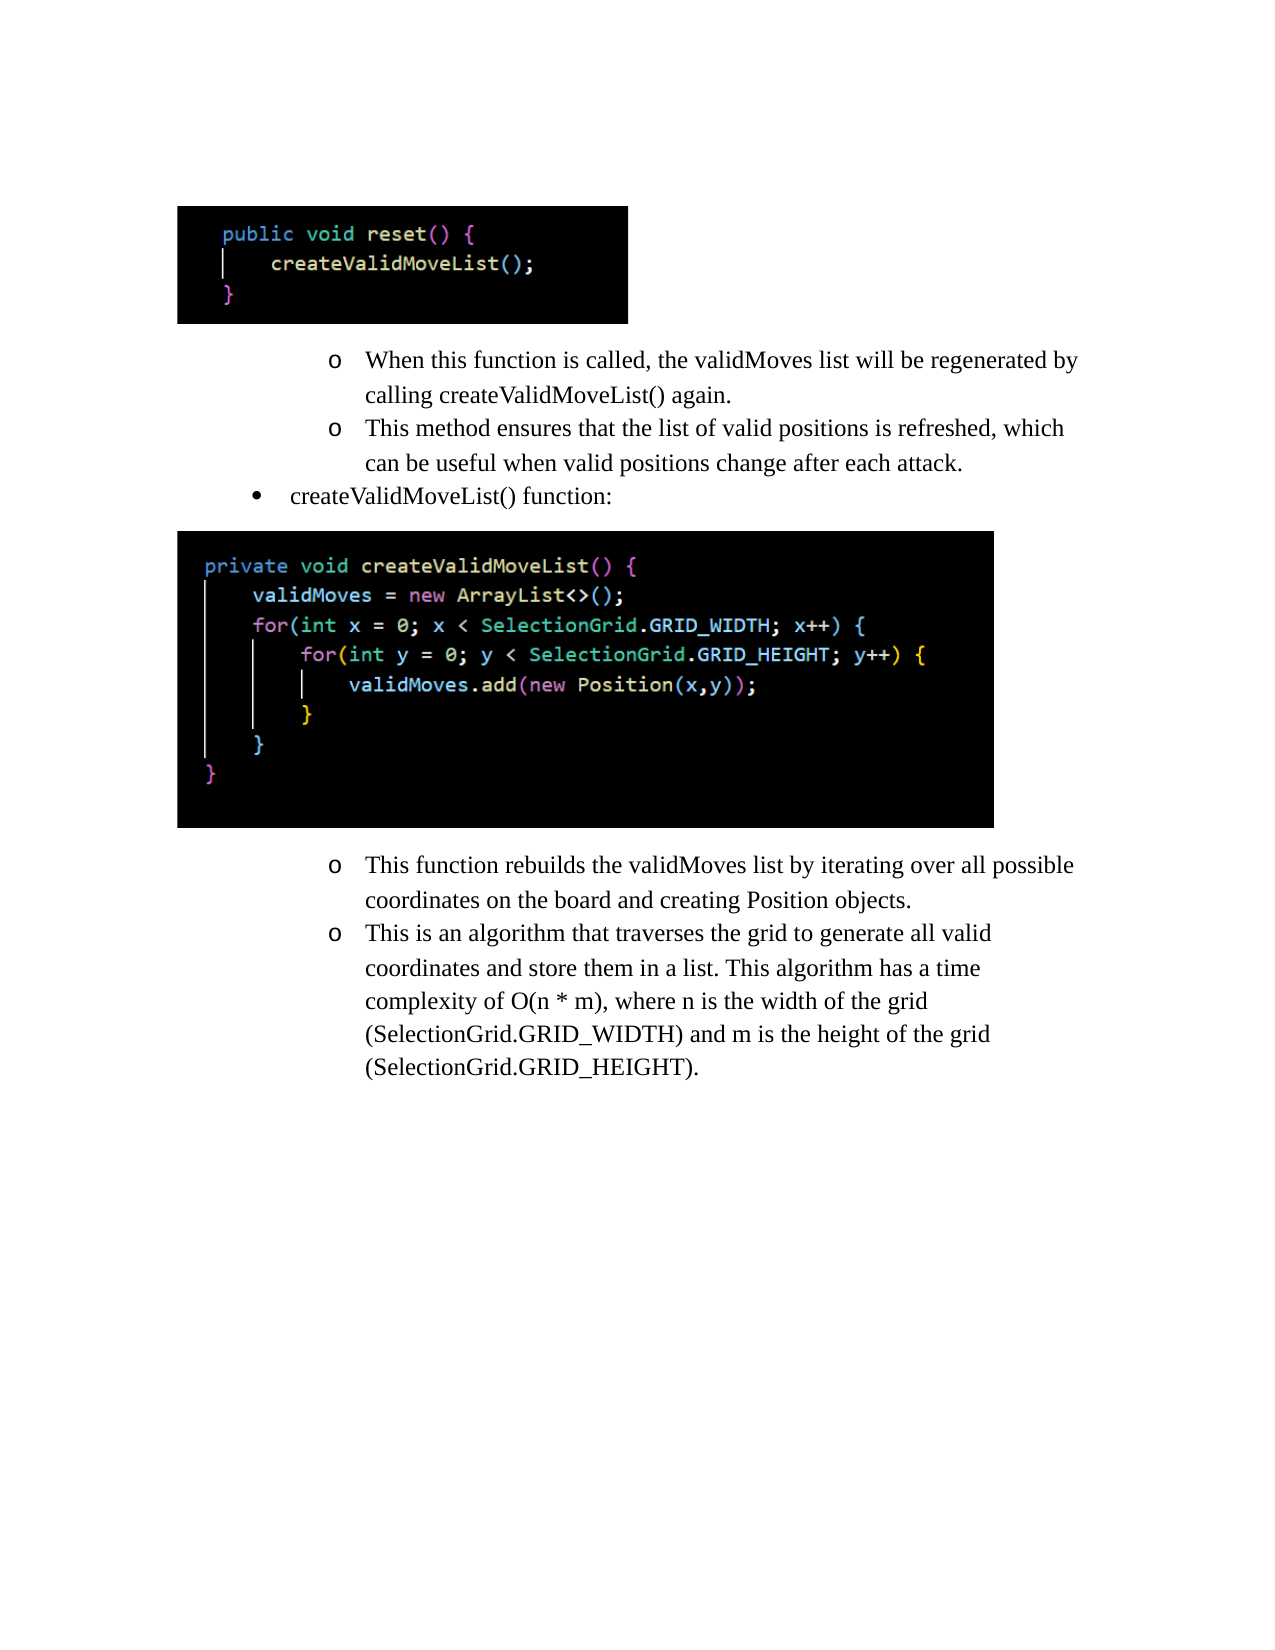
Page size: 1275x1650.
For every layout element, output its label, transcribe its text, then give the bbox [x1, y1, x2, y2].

list When this function is called, the validMoves list will be regenerated by calling createValidMoveList() again. [327, 345, 1098, 409]
list This method ensures that the list of valid positions is refreshed, which can be useful when valid positions change after each attack. [327, 413, 1098, 477]
list createValidMoveList() function: [252, 481, 1098, 510]
list This is an algorithm that traverses the grid to generate all valid coordinates and store them in a list. This algorithm has a time complexity of O(n * m), where n is the width of the grid (SelectionGrid.GRID_WIDTH) and m is the height of the grid (SelectionGrid.GRID_HEIGHT). [327, 918, 1098, 1081]
list This function rebuilds the validMoves list by iterating over all possible coordinates on the board and creating Position objects. [327, 850, 1098, 914]
